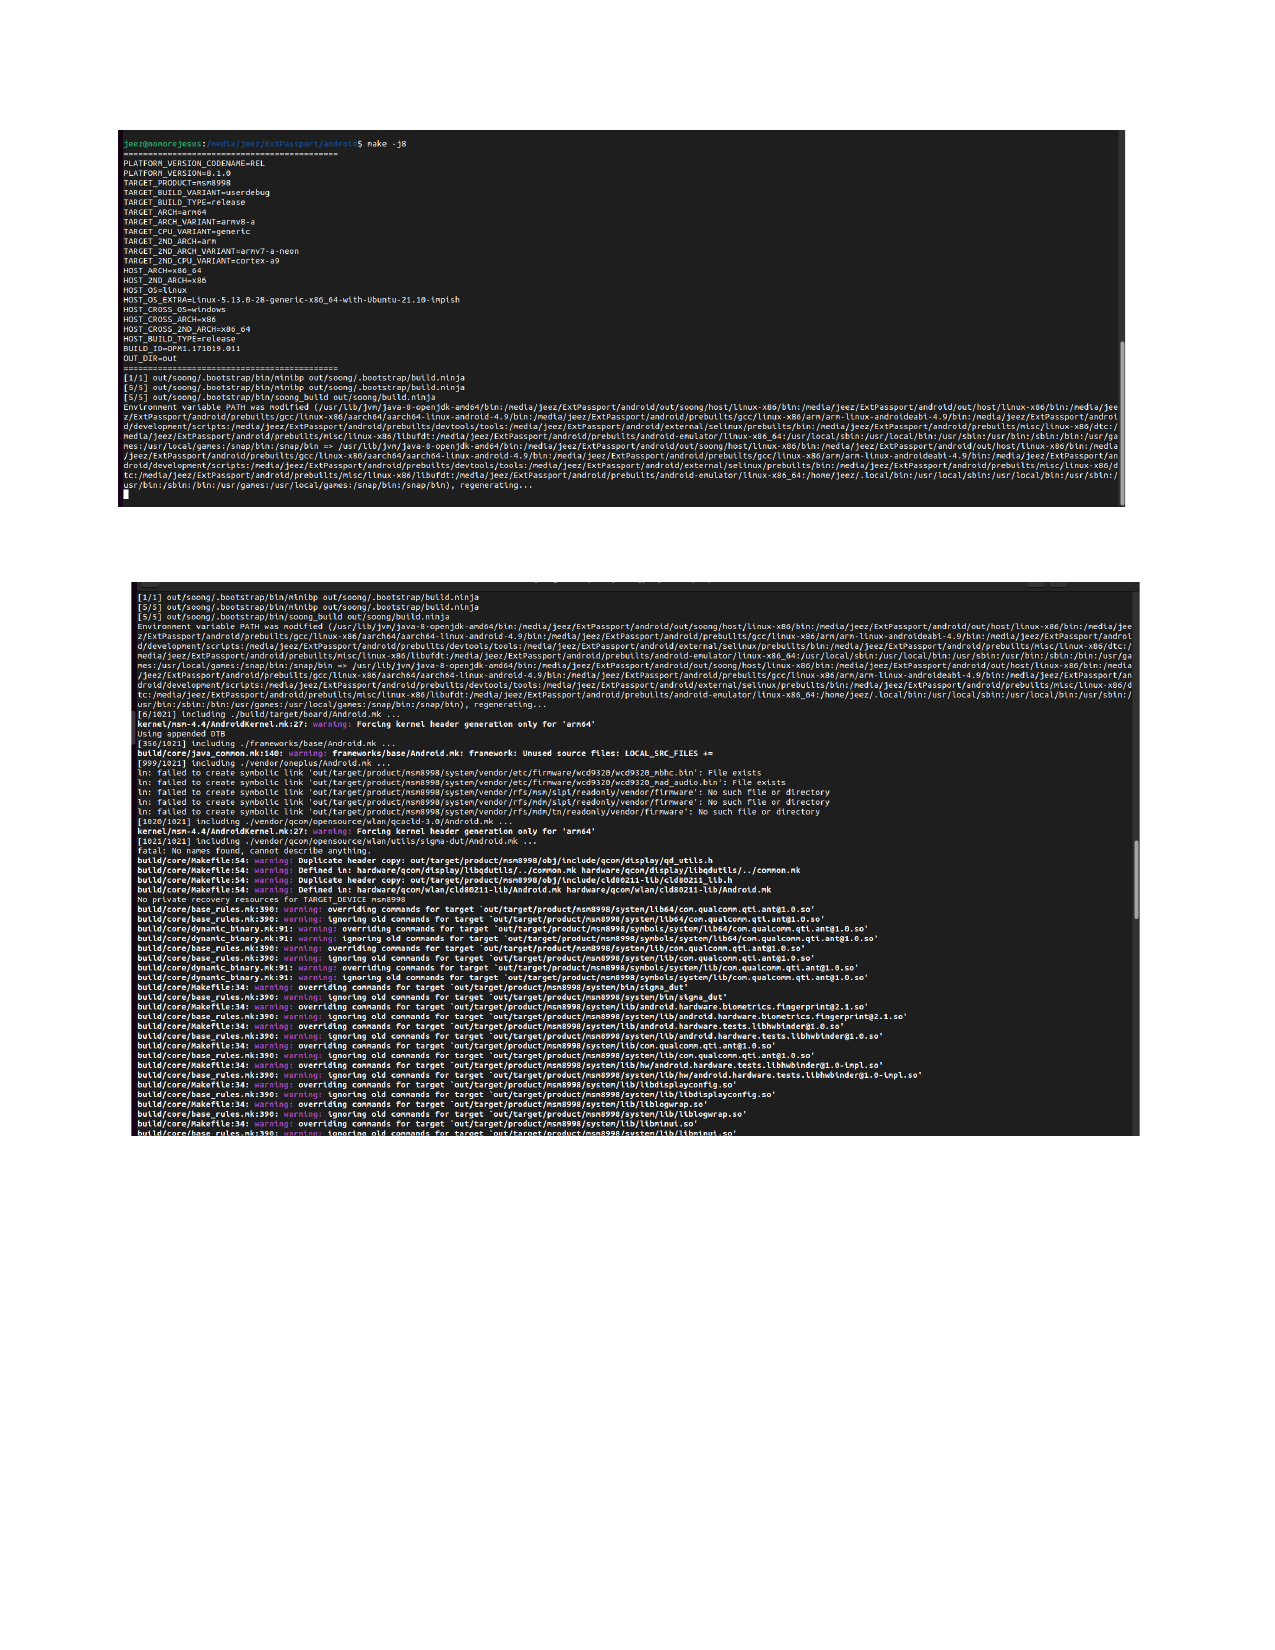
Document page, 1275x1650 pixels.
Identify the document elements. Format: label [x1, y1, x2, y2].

picture [118, 130, 1125, 507]
picture [131, 582, 1140, 1136]
